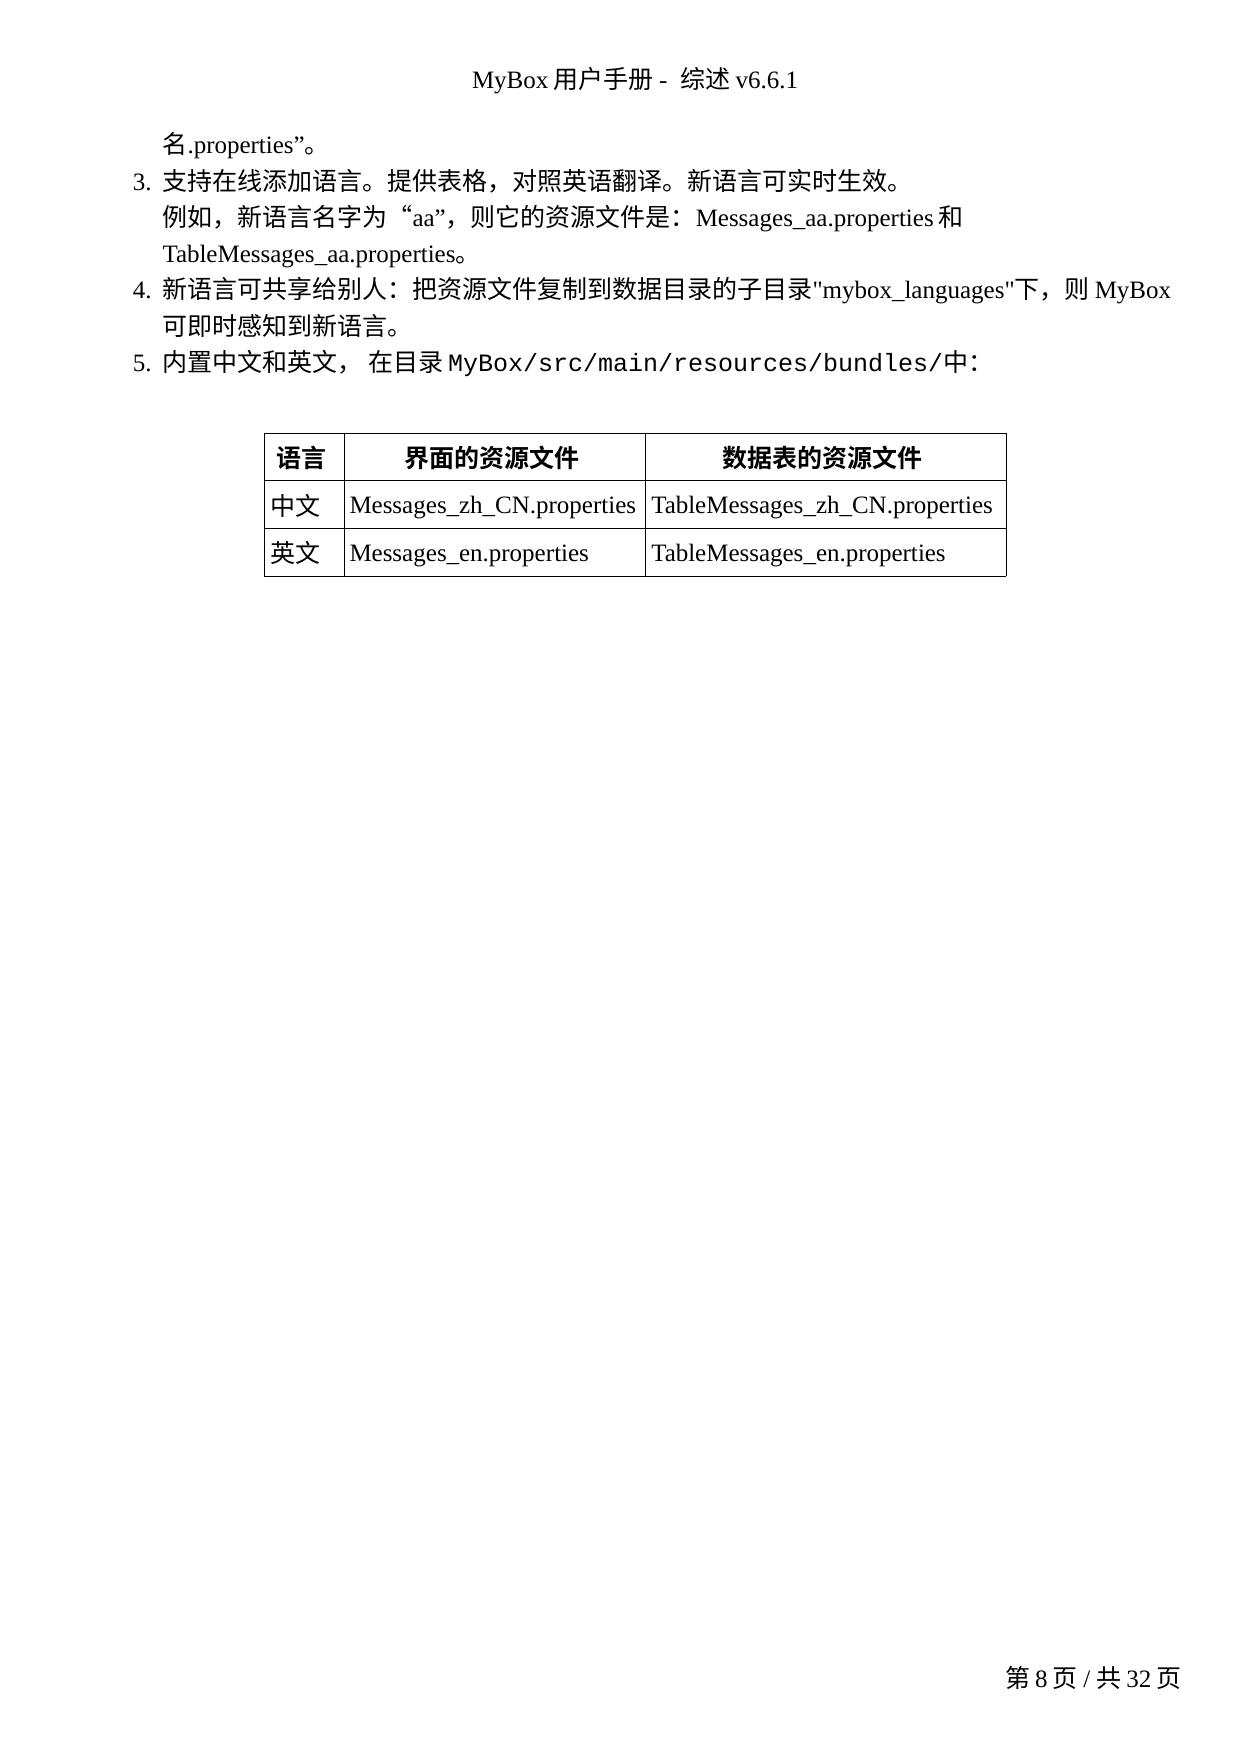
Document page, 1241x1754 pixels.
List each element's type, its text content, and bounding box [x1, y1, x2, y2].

table_header 语言 [265, 434, 344, 480]
list 支持在线添加语言。提供表格，对照英语翻译。新语言可实时生效。 例如，新语言名字为“aa”，则它的资源文件是：Messages_aa.properties和TableMessages_aa.properties。 [133, 161, 1181, 270]
table_cell TableMessages_zh_CN.properties [646, 481, 1006, 528]
table_cell Messages_en.properties [345, 529, 645, 576]
list 名.properties”。 [133, 125, 1181, 161]
table_header 界面的资源文件 [345, 434, 645, 480]
table_cell TableMessages_en.properties [646, 529, 1006, 576]
table_cell 中文 [265, 481, 344, 528]
list 内置中文和英文， 在目录MyBox/src/main/resources/bundles/中： [133, 342, 1181, 379]
table_cell Messages_zh_CN.properties [345, 481, 645, 528]
table_header 数据表的资源文件 [646, 434, 1006, 480]
table_cell 英文 [265, 529, 344, 576]
list 新语言可共享给别人：把资源文件复制到数据目录的子目录"mybox_languages"下，则MyBox可即时感知到新语言。 [133, 270, 1181, 342]
